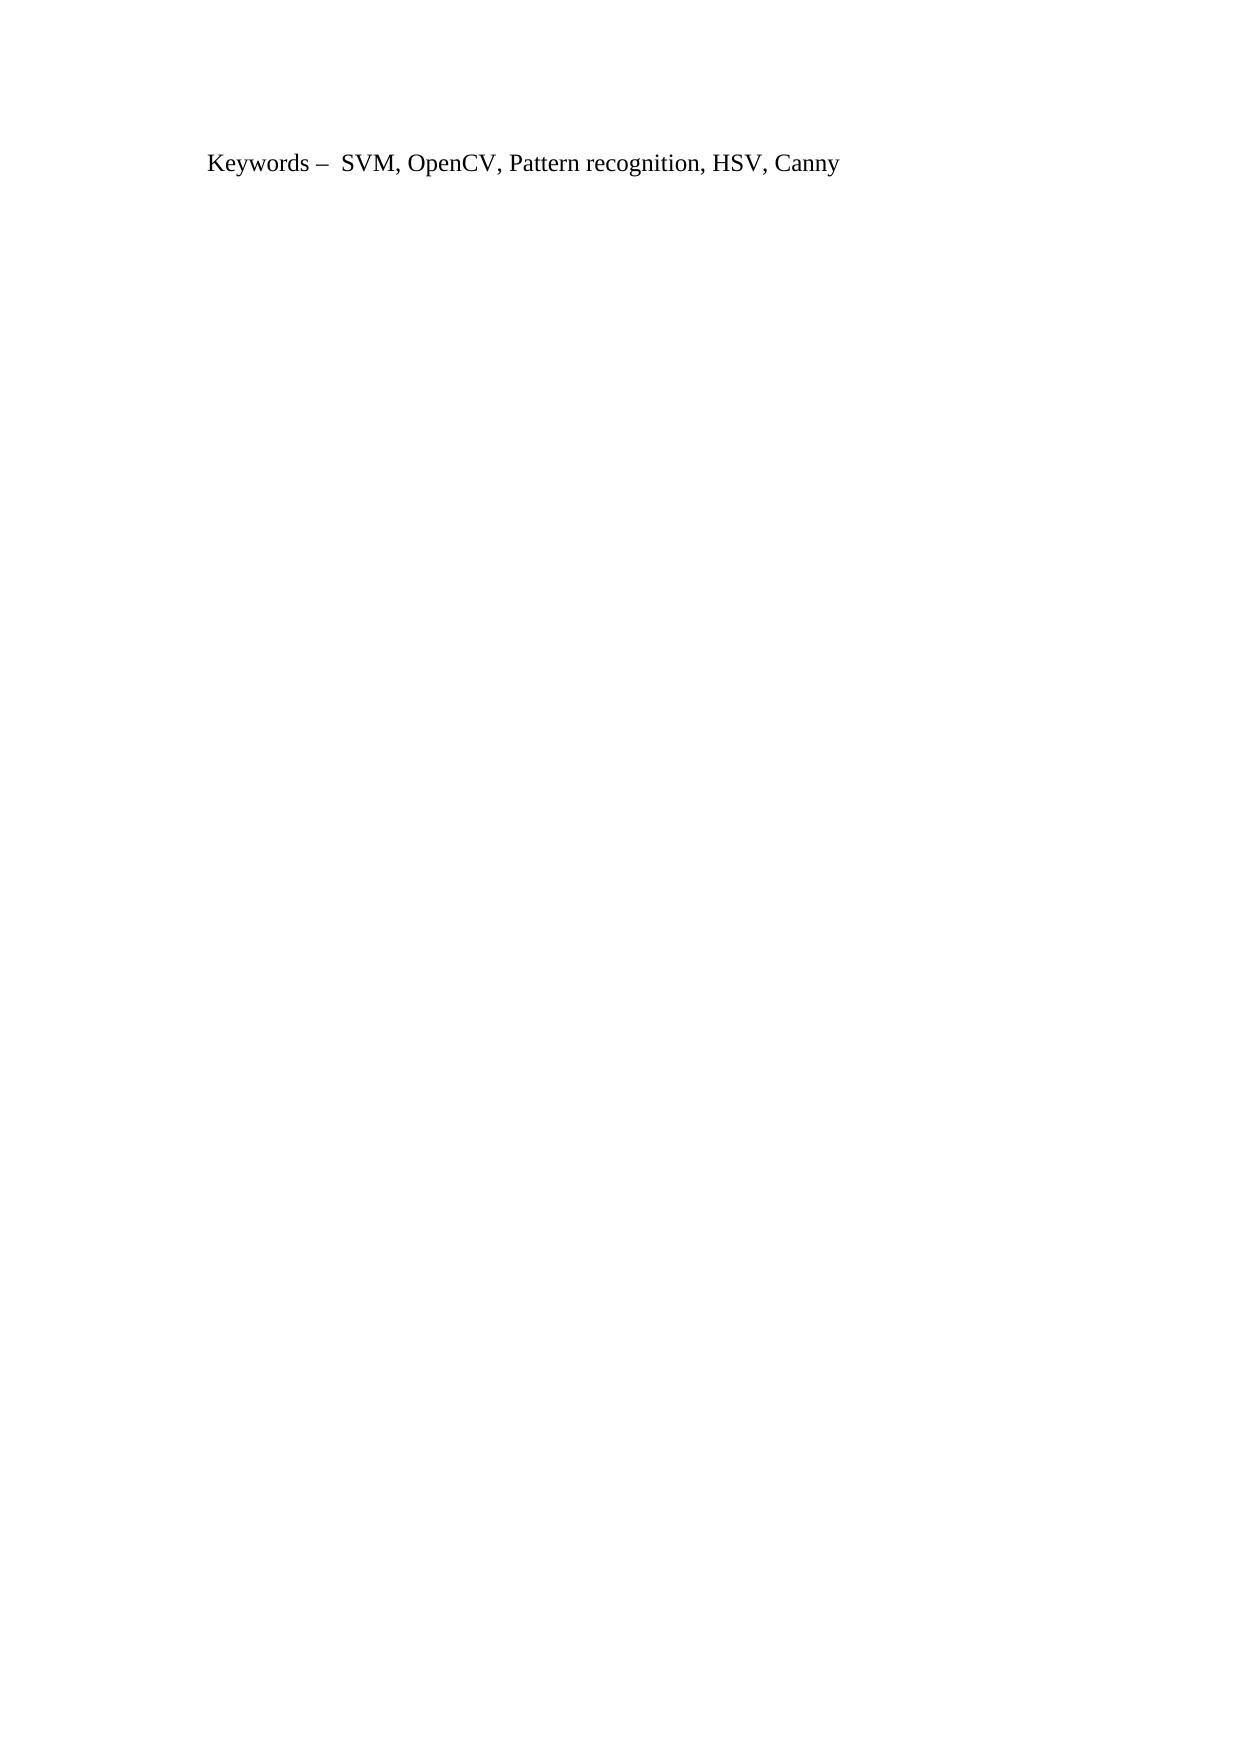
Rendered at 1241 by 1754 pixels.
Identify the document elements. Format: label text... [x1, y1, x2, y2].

text Keywords – SVM, OpenCV, Pattern recognition, HSV, Canny [207, 148, 1122, 176]
